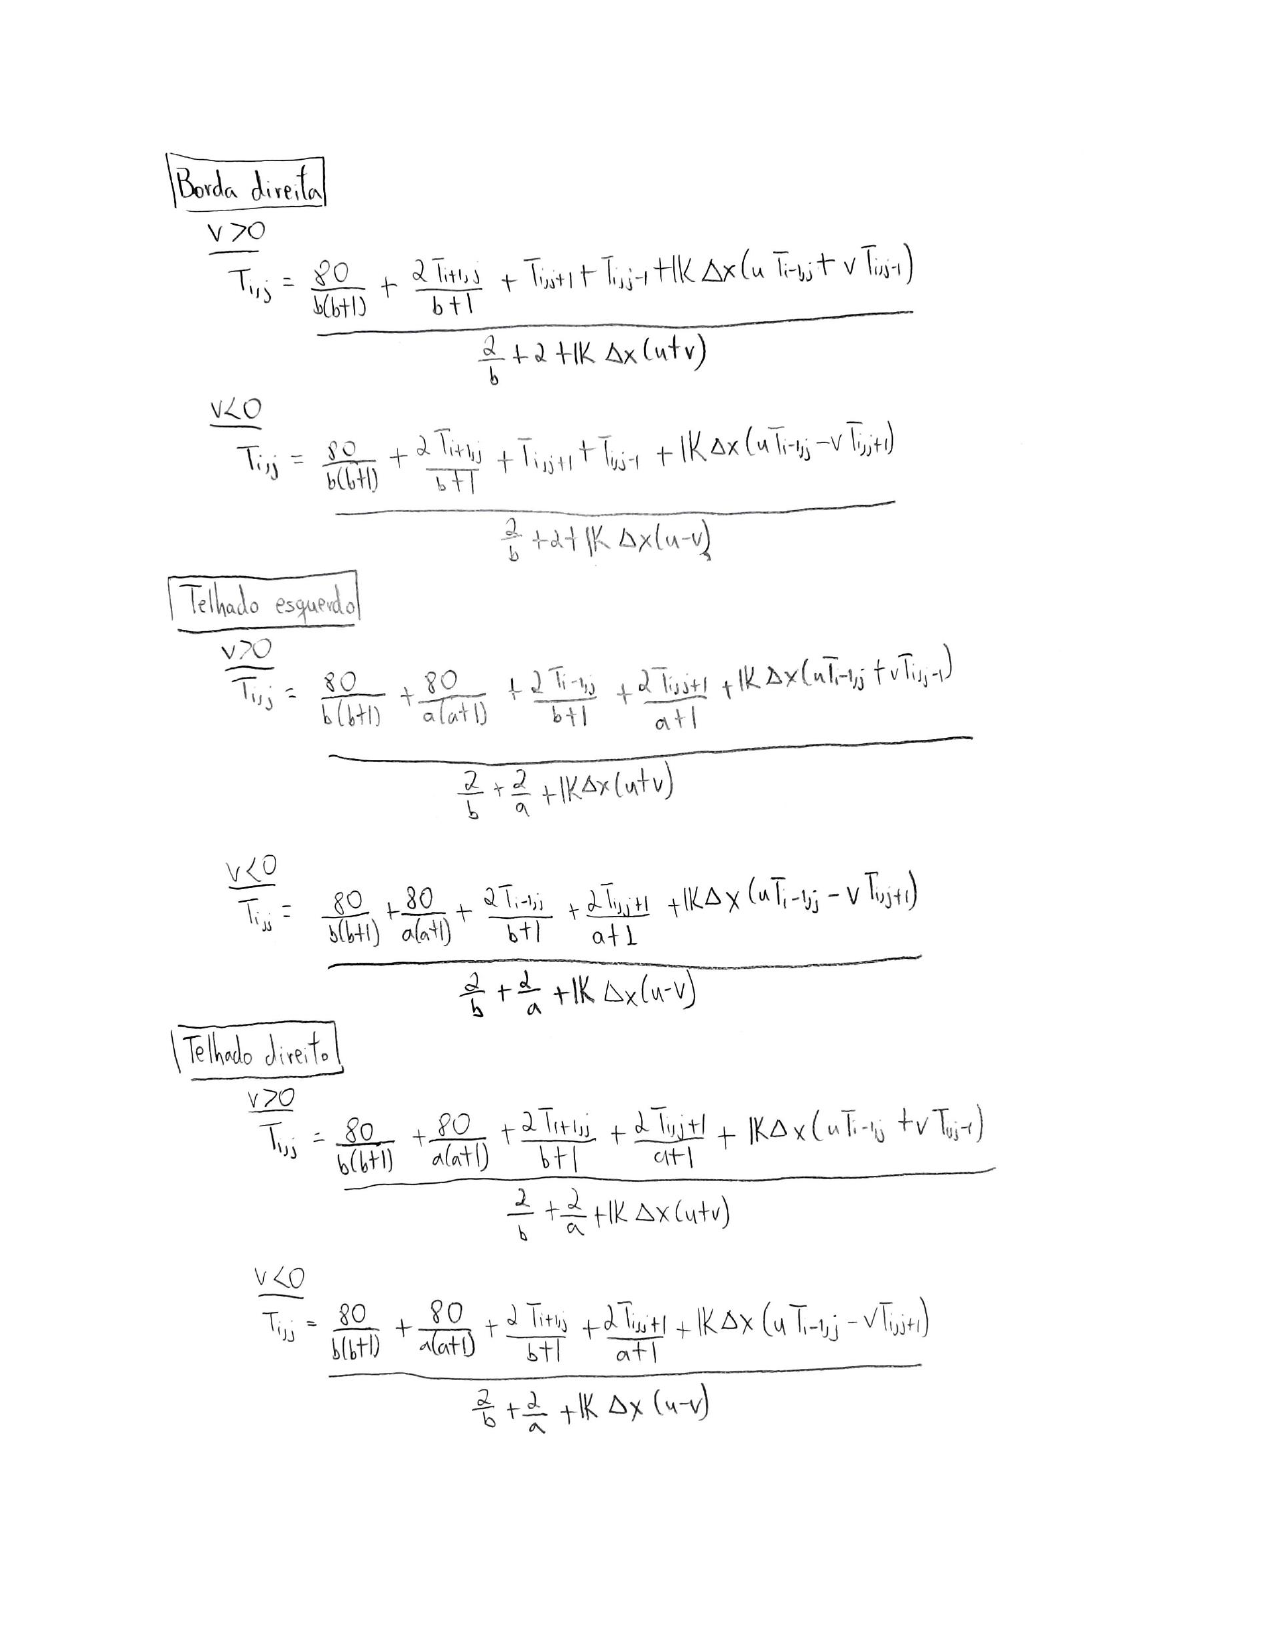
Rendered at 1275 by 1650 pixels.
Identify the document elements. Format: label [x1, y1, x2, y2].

picture [150, 149, 1125, 1476]
